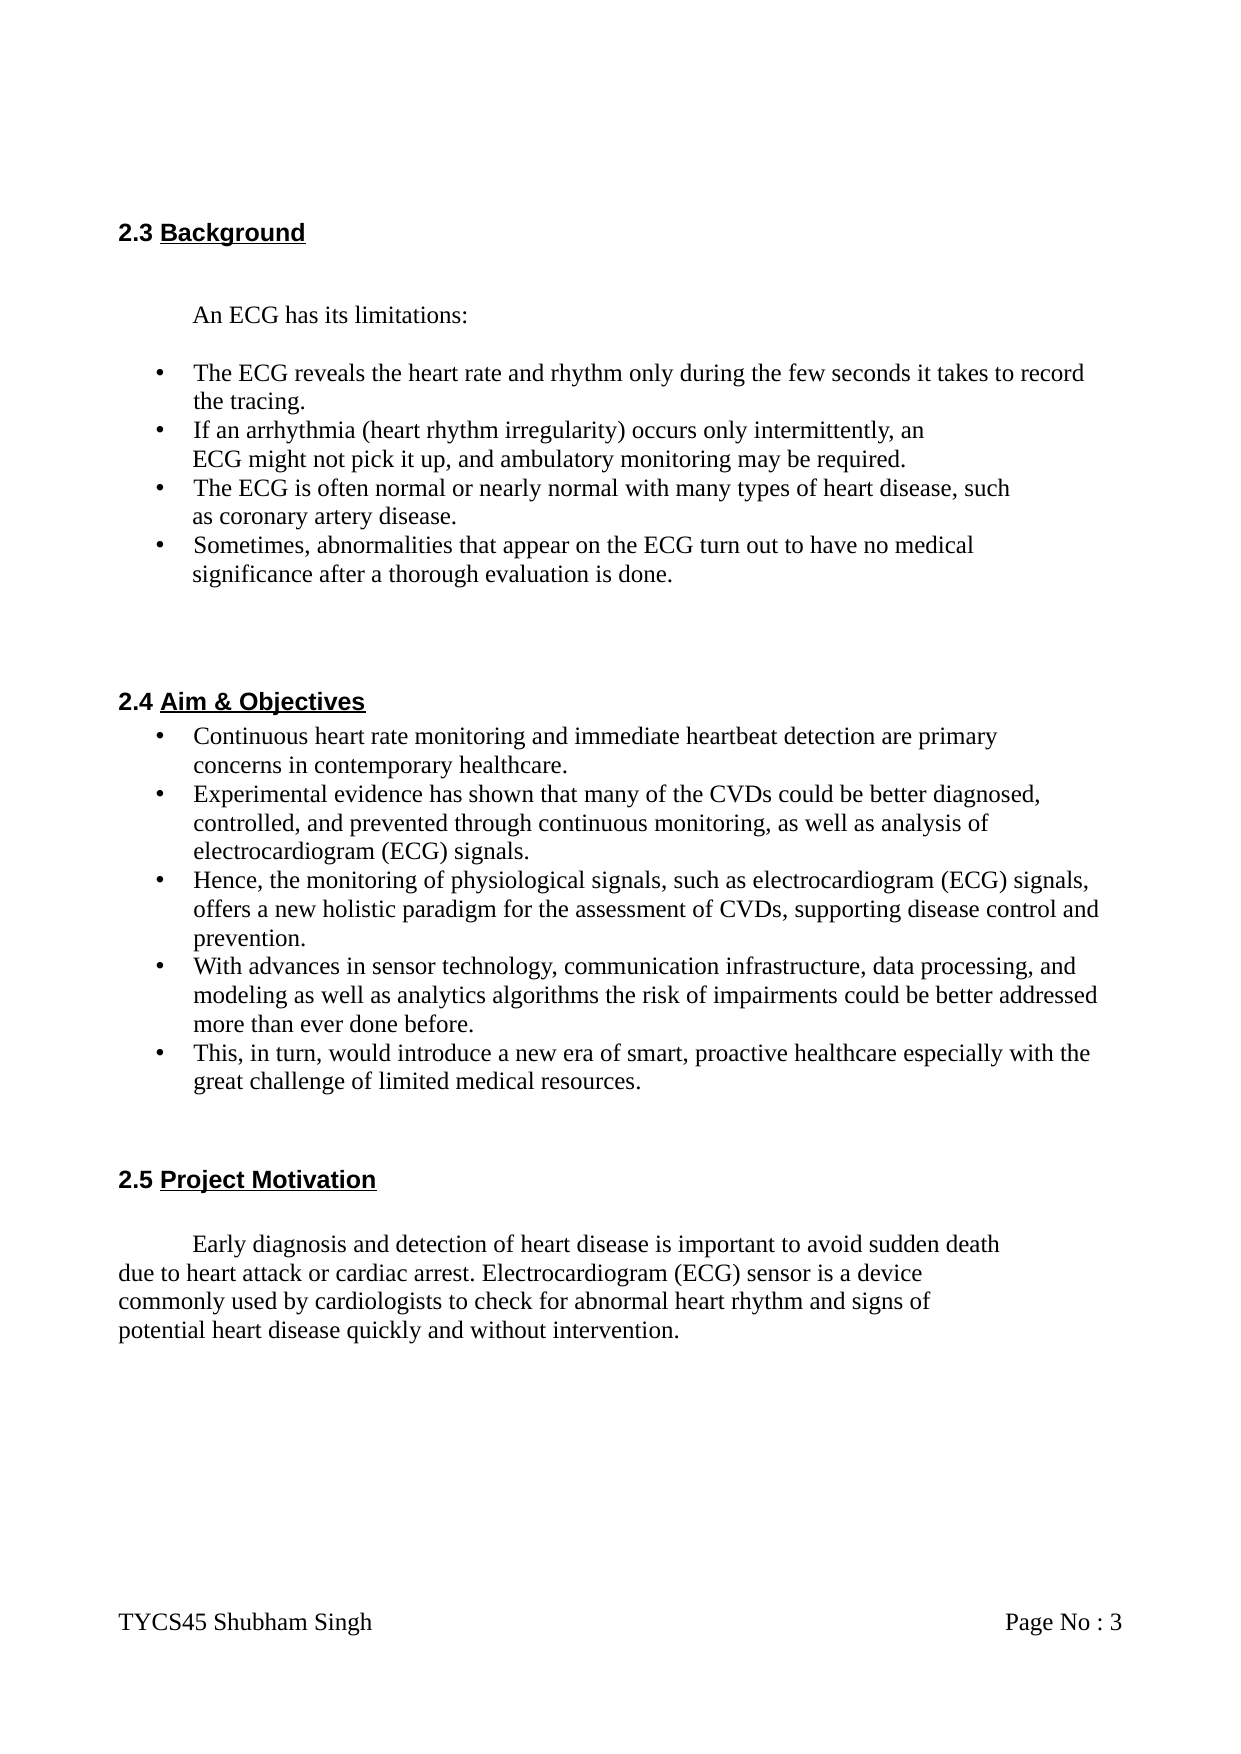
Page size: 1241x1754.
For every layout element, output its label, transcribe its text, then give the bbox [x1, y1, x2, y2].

text potential heart disease quickly and without intervention. [118, 1315, 1122, 1344]
list Continuous heart rate monitoring and immediate heartbeat detection are primary [156, 721, 1122, 750]
subtitle 2.3 Background [118, 218, 1122, 246]
list Sometimes, abnormalities that appear on the ECG turn out to have no medical [156, 530, 1122, 559]
list concerns in contemporary healthcare. [156, 750, 1122, 779]
list The ECG reveals the heart rate and rhythm only during the few seconds it takes to record [156, 358, 1122, 386]
list This, in turn, would introduce a new era of smart, proactive healthcare especially with the great challenge of limited medical resources. [156, 1038, 1122, 1095]
text ECG might not pick it up, and ambulatory monitoring may be required. [118, 444, 1122, 473]
subtitle 2.5 Project Motivation [118, 1165, 1122, 1194]
text due to heart attack or cardiac arrest. Electrocardiogram (ECG) sensor is a device [118, 1258, 1122, 1286]
text An ECG has its limitations: [118, 300, 1122, 329]
text significance after a thorough evaluation is done. [118, 559, 1122, 588]
list Experimental evidence has shown that many of the CVDs could be better diagnosed, controlled, and prevented through continuous monitoring, as well as analysis of electrocardiogram (ECG) signals. [156, 779, 1122, 865]
text commonly used by cardiologists to check for abnormal heart rhythm and signs of [118, 1286, 1122, 1315]
list With advances in sensor technology, communication infrastructure, data processing, and modeling as well as analytics algorithms the risk of impairments could be better addressed more than ever done before. [156, 951, 1122, 1038]
list The ECG is often normal or nearly normal with many types of heart disease, such [156, 473, 1122, 501]
text as coronary artery disease. [118, 501, 1122, 530]
list Hence, the monitoring of physiological signals, such as electrocardiogram (ECG) signals, offers a new holistic paradigm for the assessment of CVDs, supporting disease control and prevention. [156, 865, 1122, 951]
list the tracing. [156, 386, 1122, 415]
text Early diagnosis and detection of heart disease is important to avoid sudden death [118, 1229, 1122, 1258]
subtitle 2.4 Aim & Objectives [118, 686, 1122, 715]
list If an arrhythmia (heart rhythm irregularity) occurs only intermittently, an [156, 415, 1122, 444]
